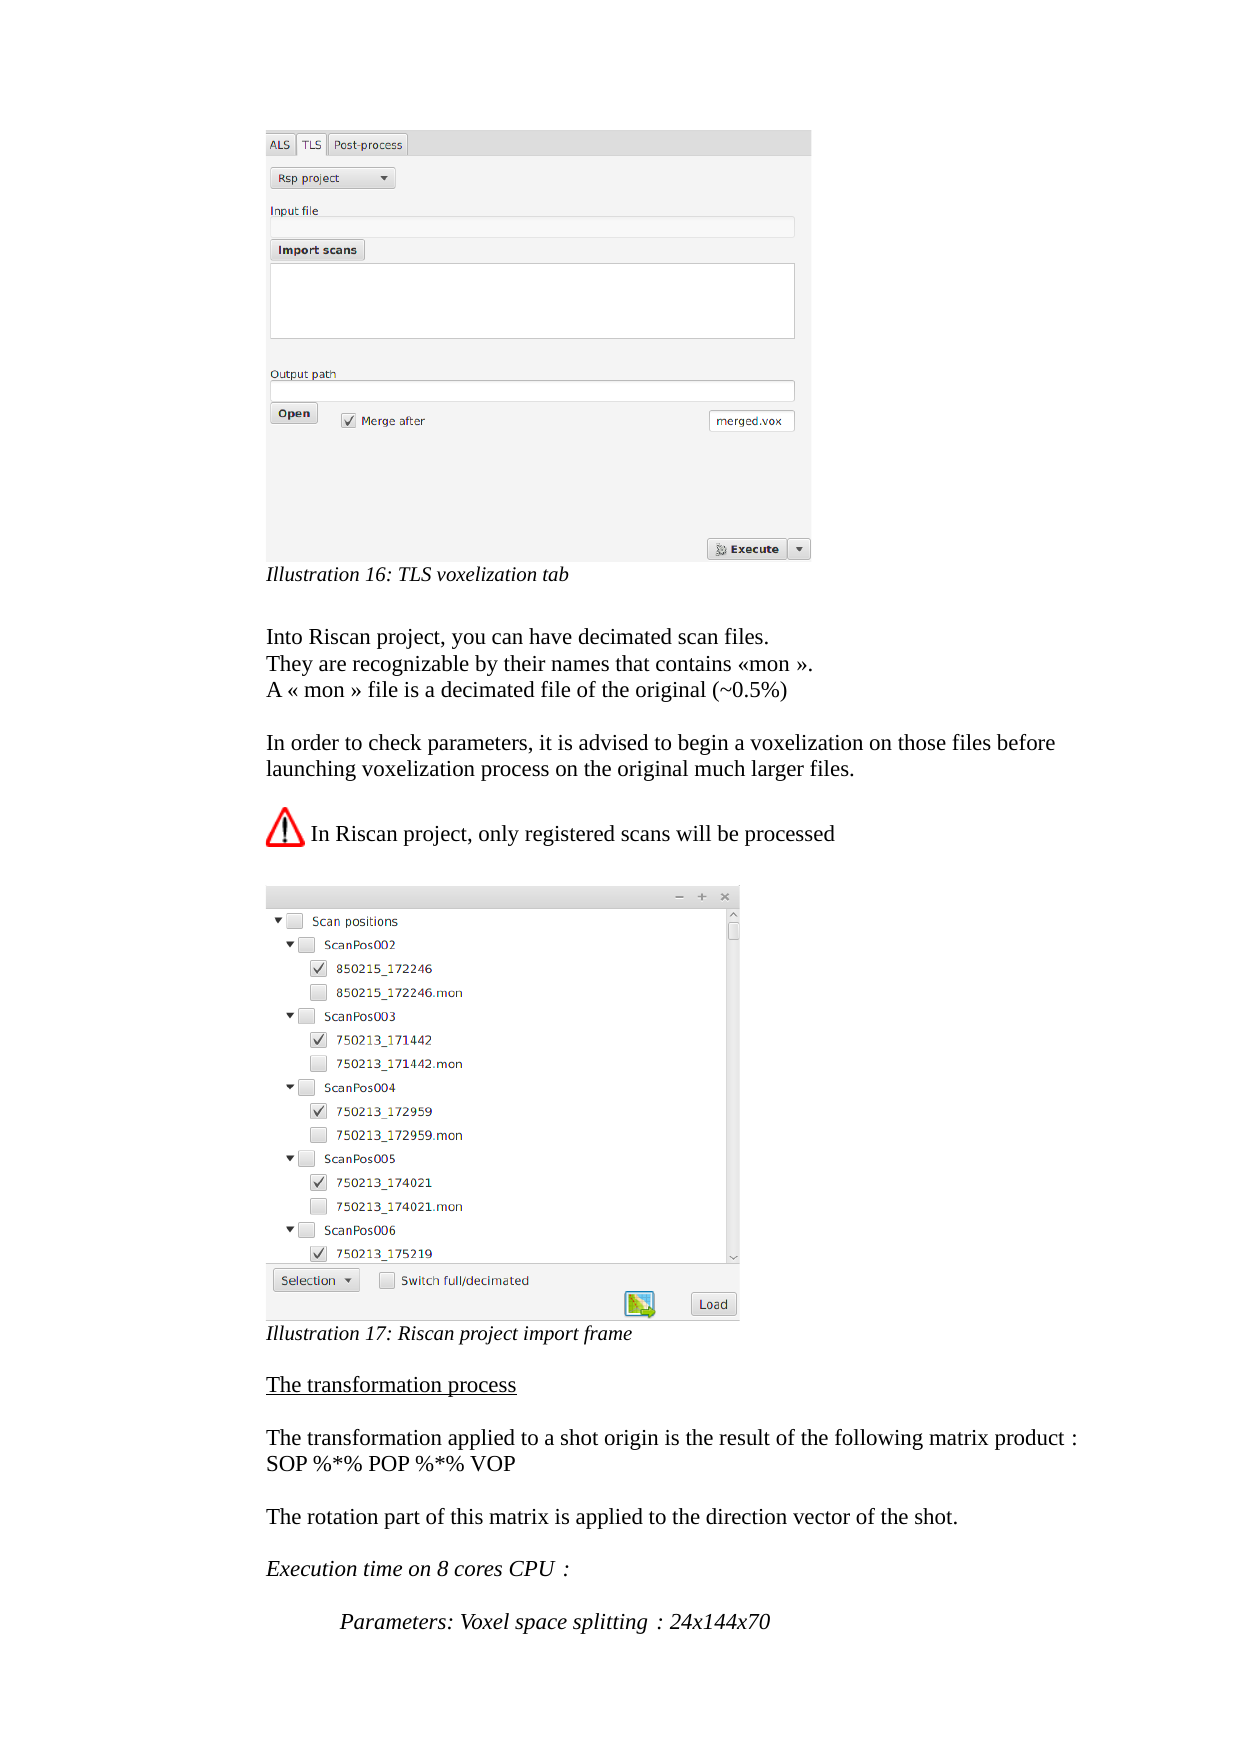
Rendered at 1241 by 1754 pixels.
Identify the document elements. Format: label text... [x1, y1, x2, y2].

picture [265, 130, 812, 562]
text Parameters: Voxel space splitting : 24x144x70 [266, 1608, 1122, 1634]
picture [265, 807, 305, 847]
text They are recognizable by their names that contains «mon ». [266, 650, 1122, 676]
picture [265, 885, 740, 1321]
text Execution time on 8 cores CPU : [266, 1556, 1122, 1582]
text The transformation process [266, 1371, 1122, 1397]
text Illustration 16: TLS voxelization tab [266, 562, 812, 586]
text The transformation applied to a shot origin is the result of the following matrix product : [266, 1424, 1122, 1450]
text The rotation part of this matrix is applied to the direction vector of the shot. [266, 1503, 1122, 1529]
text SOP %*% POP %*% VOP [266, 1450, 1122, 1476]
text A « mon » file is a decimated file of the original (~0.5%) [266, 676, 1122, 702]
text In Riscan project, only registered scans will be processed [305, 808, 1122, 847]
text Illustration 17: Riscan project import frame [266, 1321, 740, 1345]
text In order to check parameters, it is advised to begin a voxelization on those files before launching voxelization process on the original much larger files. [266, 729, 1122, 782]
table_header [118, 586, 1122, 623]
text Into Riscan project, you can have decimated scan files. [266, 623, 1122, 650]
